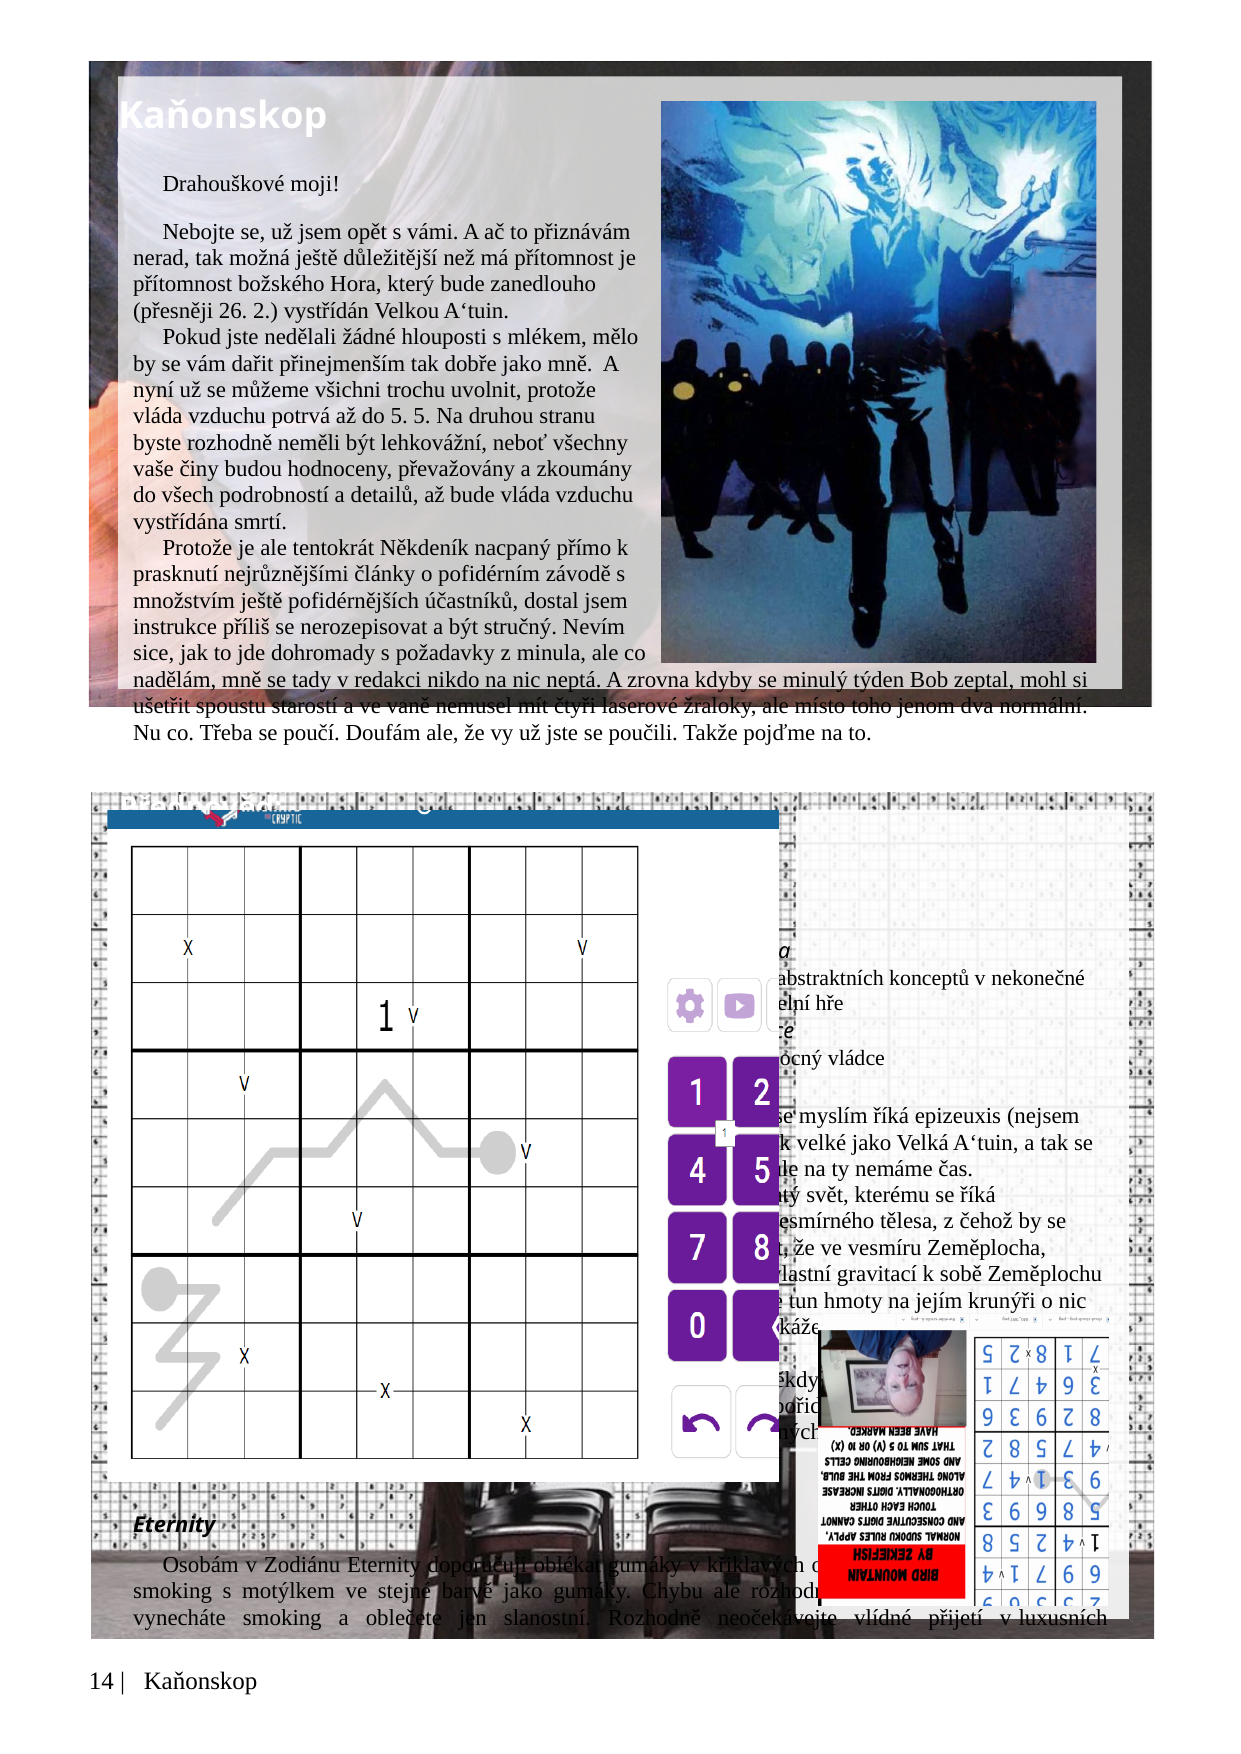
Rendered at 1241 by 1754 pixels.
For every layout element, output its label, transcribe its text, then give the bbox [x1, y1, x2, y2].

picture [672, 101, 1097, 663]
picture [91, 792, 1155, 1639]
text Protože je ale tentokrát Někdeník nacpaný přímo k prasknutí nejrůznějšími články o pofidérním závodě s množstvím ještě pofidérnějších účastníků, dostal jsem instrukce příliš se nerozepisovat a být stručný. Nevím sice, jak to jde dohromady s požadavky z minula, ale co nadělám, mně se tady v redakci nikdo na nic neptá. A zrovna kdyby se minulý týden Bob zeptal, mohl si ušetřit spoustu starostí a ve vaně nemusel mít čtyři laserové žraloky, ale místo toho jenom dva normální. Nu co. Třeba se poučí. Doufám ale, že vy už jste se poučili. Takže pojďme na to. [133, 707, 1107, 745]
text Předpověď: [88, 787, 1033, 826]
